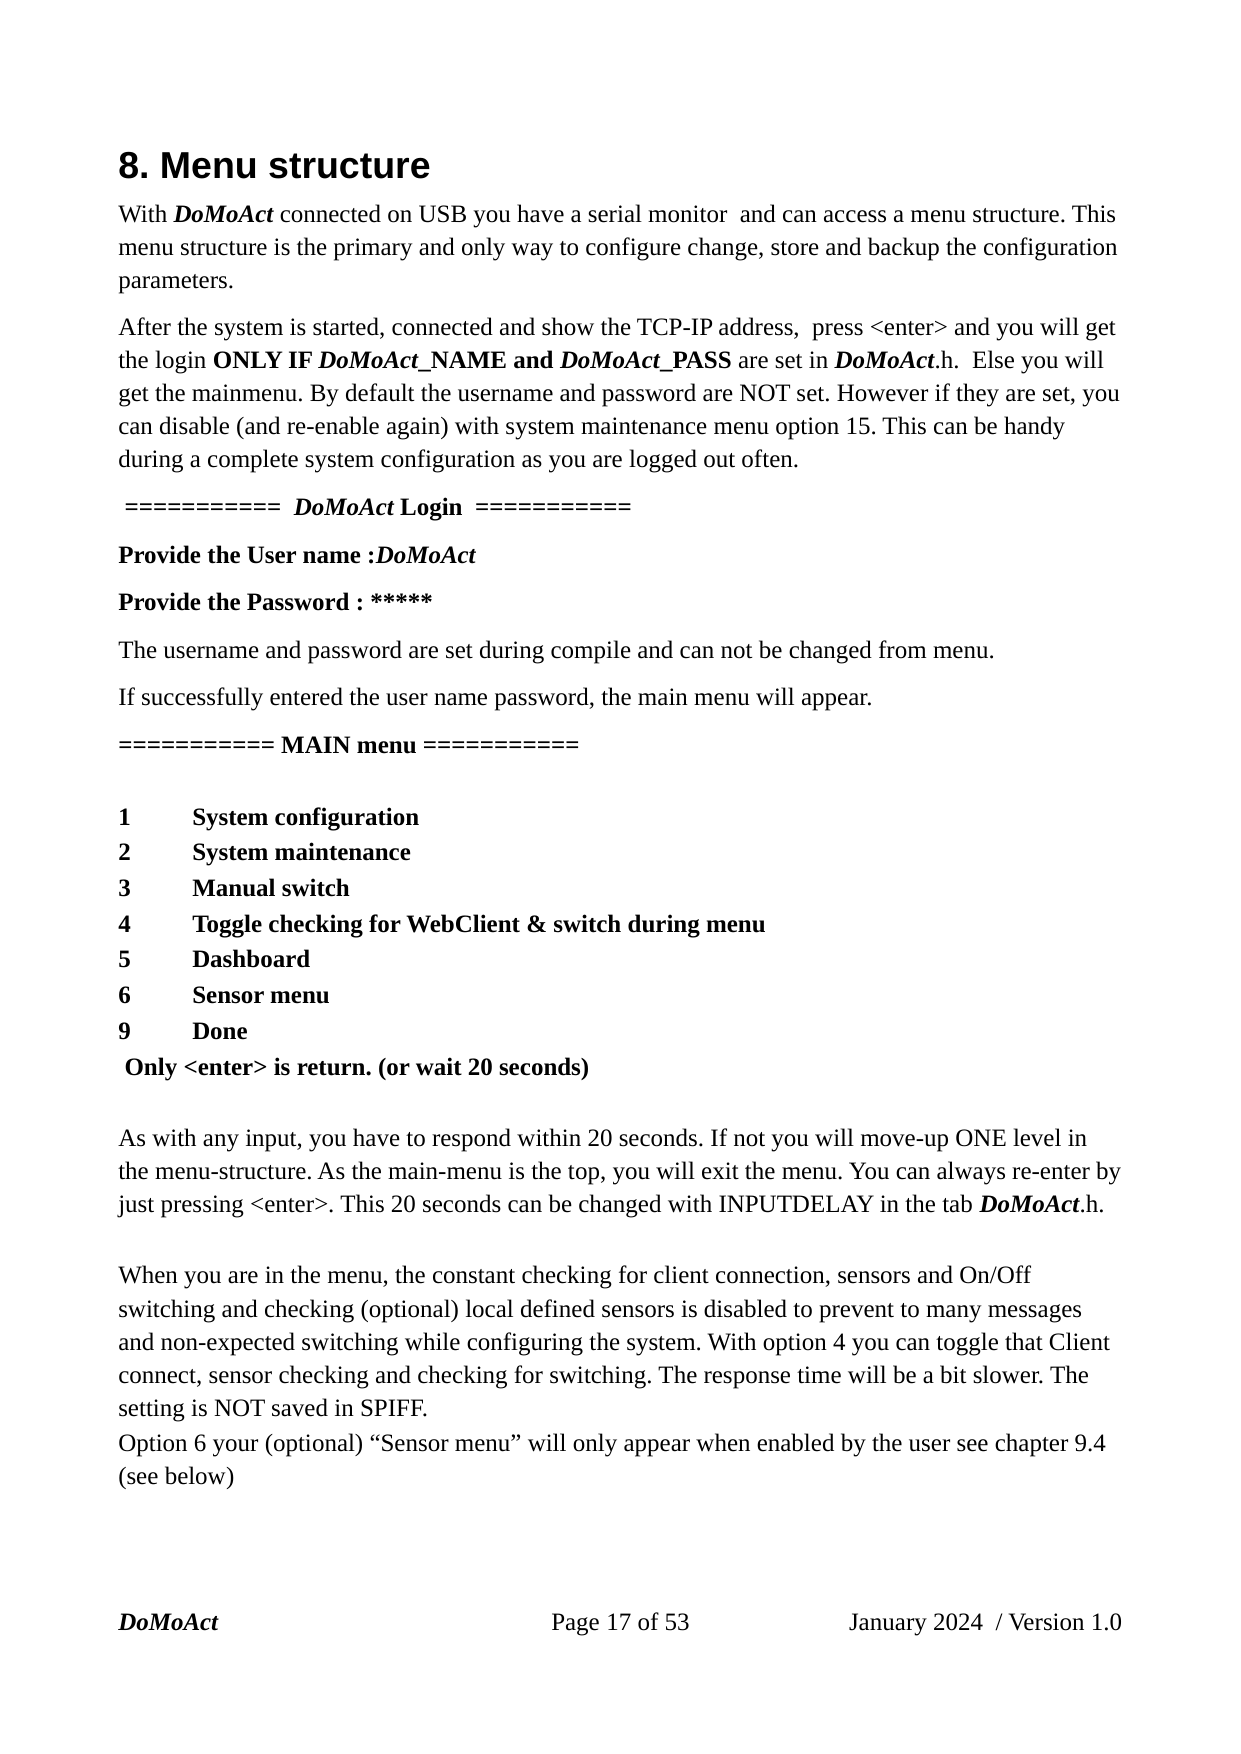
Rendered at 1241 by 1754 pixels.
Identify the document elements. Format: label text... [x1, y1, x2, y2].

text 4 Toggle checking for WebClient & switch during menu [118, 909, 1122, 937]
text After the system is started, connected and show the TCP-IP address, press <enter> and you will get the login ONLY IF DoMoAct_NAME and DoMoAct_PASS are set in DoMoAct.h. Else you will get the mainmenu. By default the username and password are NOT set. However if they are set, you can disable (and re-enable again) with system maintenance menu option 15. This can be handy during a complete system configuration as you are logged out often. [118, 312, 1122, 473]
text 6 Sensor menu [118, 980, 1122, 1009]
text 1 System configuration [118, 802, 1122, 830]
text 3 Manual switch [118, 873, 1122, 902]
text 9 Done [118, 1016, 1122, 1045]
text With DoMoAct connected on USB you have a serial monitor and can access a menu structure. This menu structure is the primary and only way to configure change, store and backup the configuration parameters. [118, 199, 1122, 293]
text If successfully entered the user name password, the main menu will appear. [118, 682, 1122, 711]
text 5 Dashboard [118, 944, 1122, 973]
text Only <enter> is return. (or wait 20 seconds) [118, 1052, 1122, 1080]
text Provide the User name :DoMoAct [118, 540, 1122, 568]
text 2 System maintenance [118, 837, 1122, 866]
text When you are in the menu, the constant checking for client connection, sensors and On/Off switching and checking (optional) local defined sensors is disabled to prevent to many messages and non-expected switching while configuring the system. With option 4 you can toggle that Client connect, sensor checking and checking for switching. The response time will be a bit slower. The setting is NOT saved in SPIFF. [118, 1261, 1122, 1421]
text =========== MAIN menu =========== [118, 730, 1122, 759]
text Provide the Password : ***** [118, 587, 1122, 616]
text Option 6 your (optional) “Sensor menu” will only appear when enabled by the user see chapter 9.4 (see below) [118, 1428, 1122, 1490]
text =========== DoMoAct Login =========== [118, 492, 1122, 521]
text As with any input, you have to respond within 20 seconds. If not you will move-up ONE level in the menu-structure. As the main-menu is the top, you will exit the menu. You can always re-enter by just pressing <enter>. This 20 seconds can be changed with INPUTDELAY in the tab DoMoAct.h. [118, 1123, 1122, 1218]
text The username and password are set during compile and can not be changed from menu. [118, 635, 1122, 664]
subtitle 8. Menu structure [118, 143, 1122, 186]
